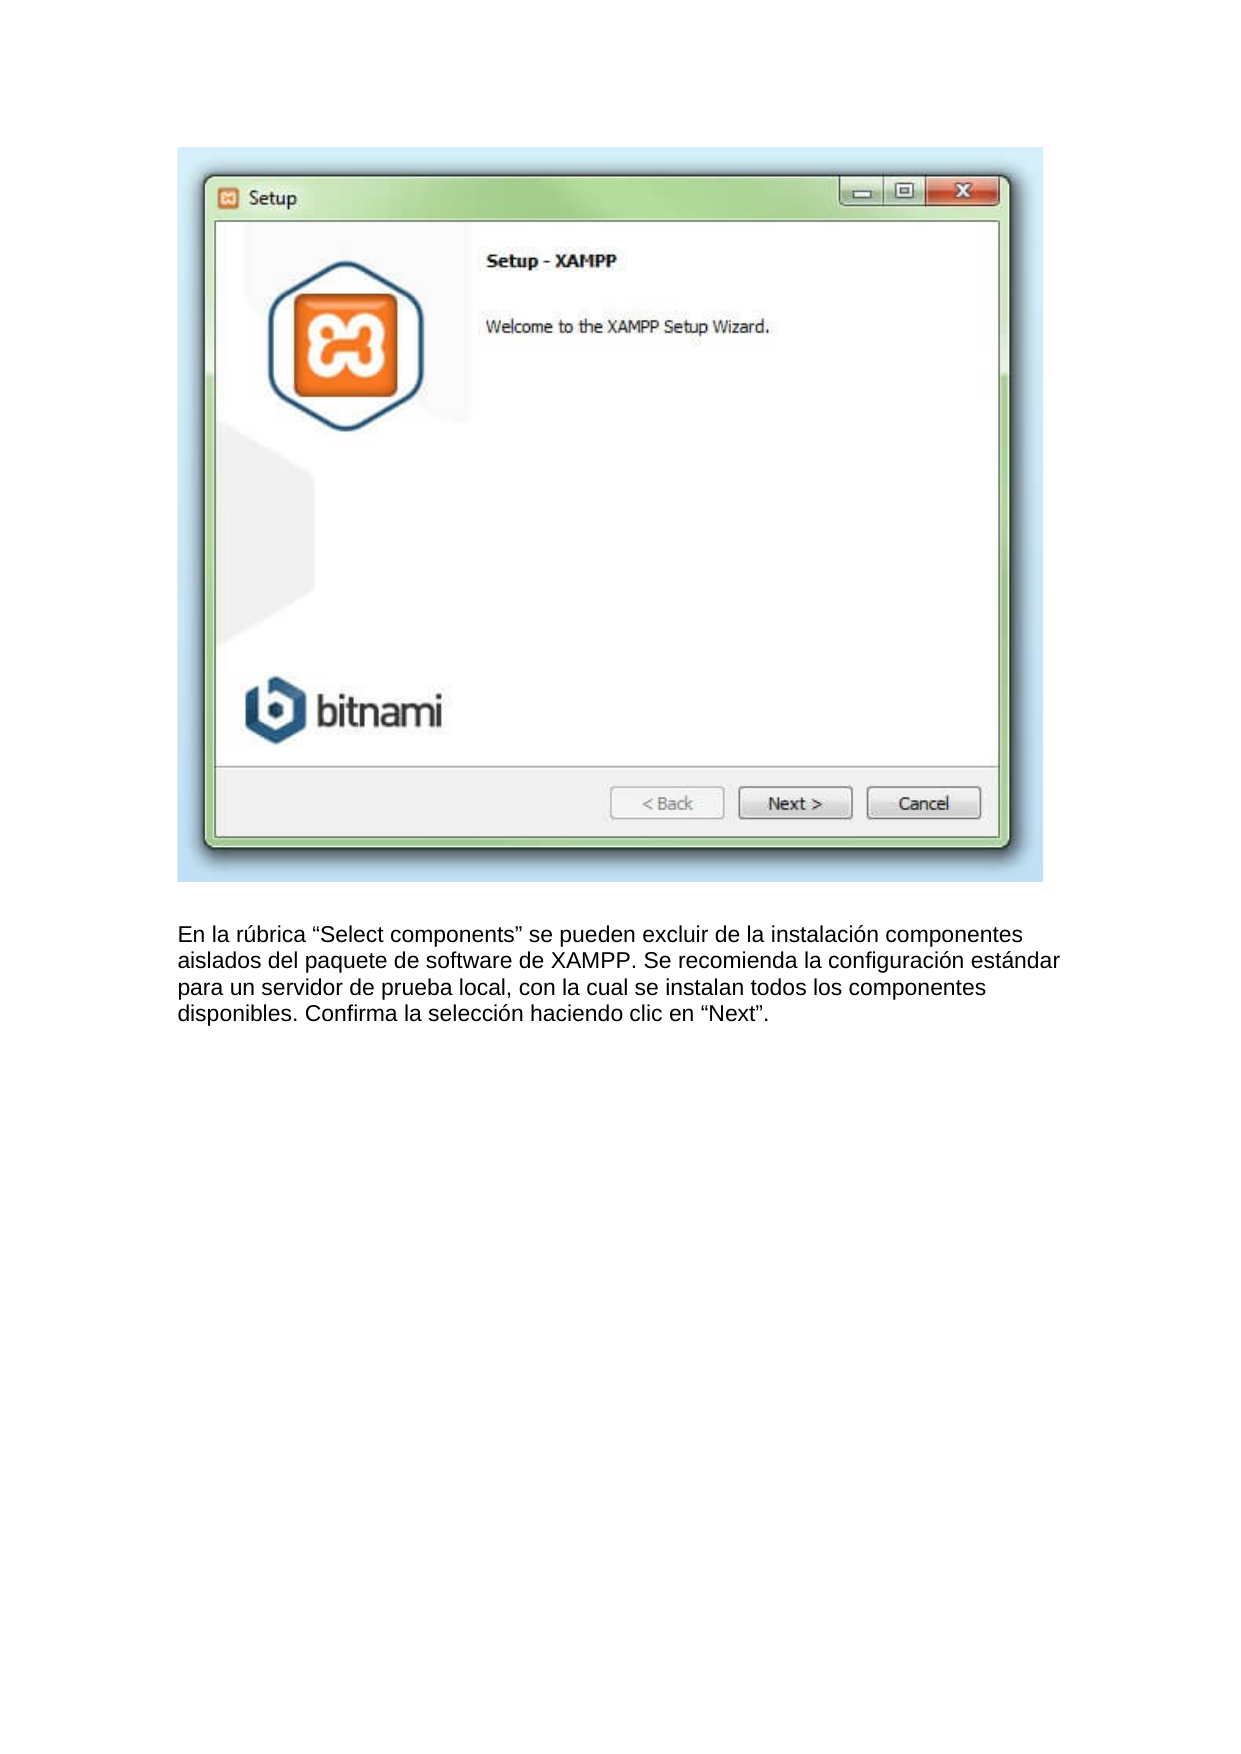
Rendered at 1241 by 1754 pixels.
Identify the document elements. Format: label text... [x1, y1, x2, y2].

text En la rúbrica “Select components” se pueden excluir de la instalación componentes aislados del paquete de software de XAMPP. Se recomienda la configuración estándar para un servidor de prueba local, con la cual se instalan todos los componentes disponibles. Confirma la selección haciendo clic en “Next”. [177, 921, 1063, 1026]
